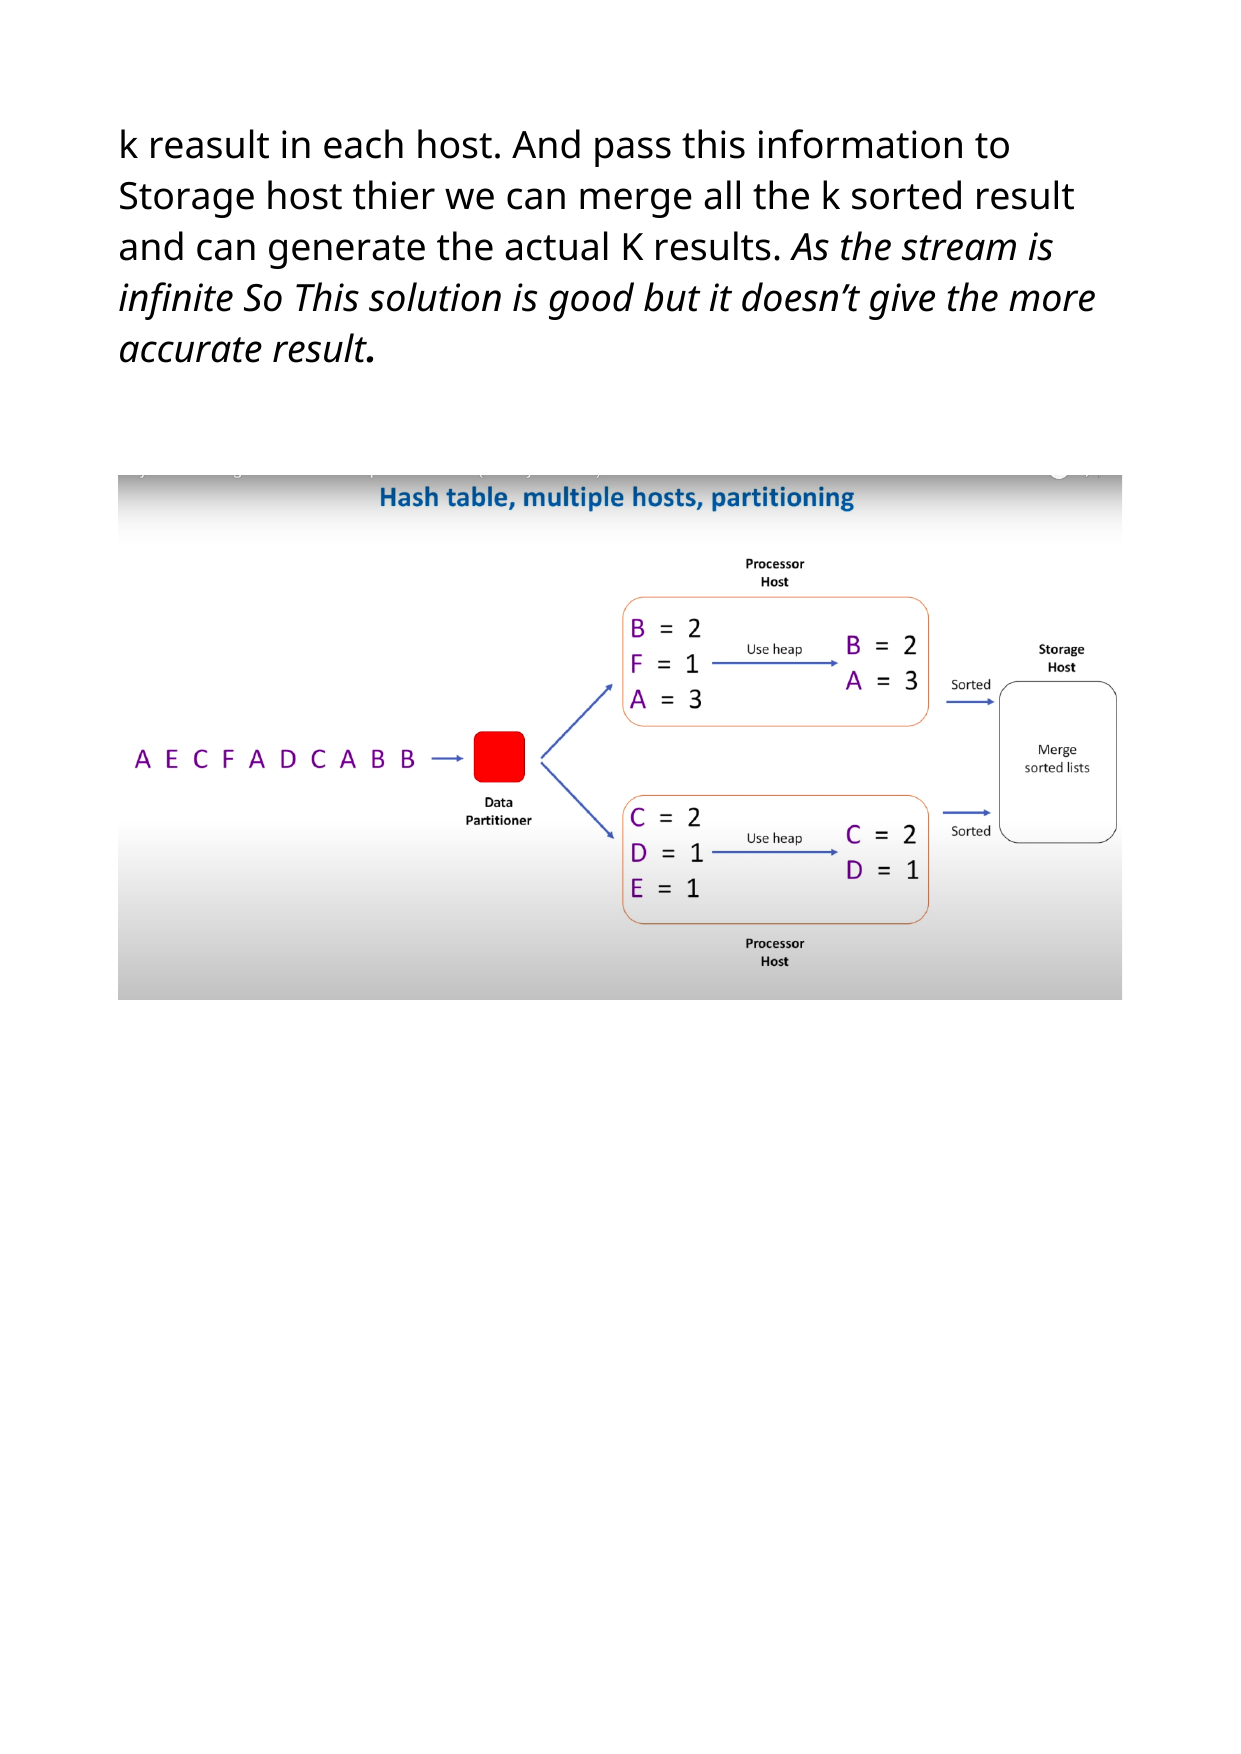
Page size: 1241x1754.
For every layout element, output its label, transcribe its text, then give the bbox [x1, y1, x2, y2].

text k reasult in each host. And pass this information to Storage host thier we can merge all the k sorted result and can generate the actual K results. As the stream is infinite So This solution is good but it doesn’t give the more accurate result. [118, 118, 1122, 373]
picture [118, 475, 1123, 1000]
